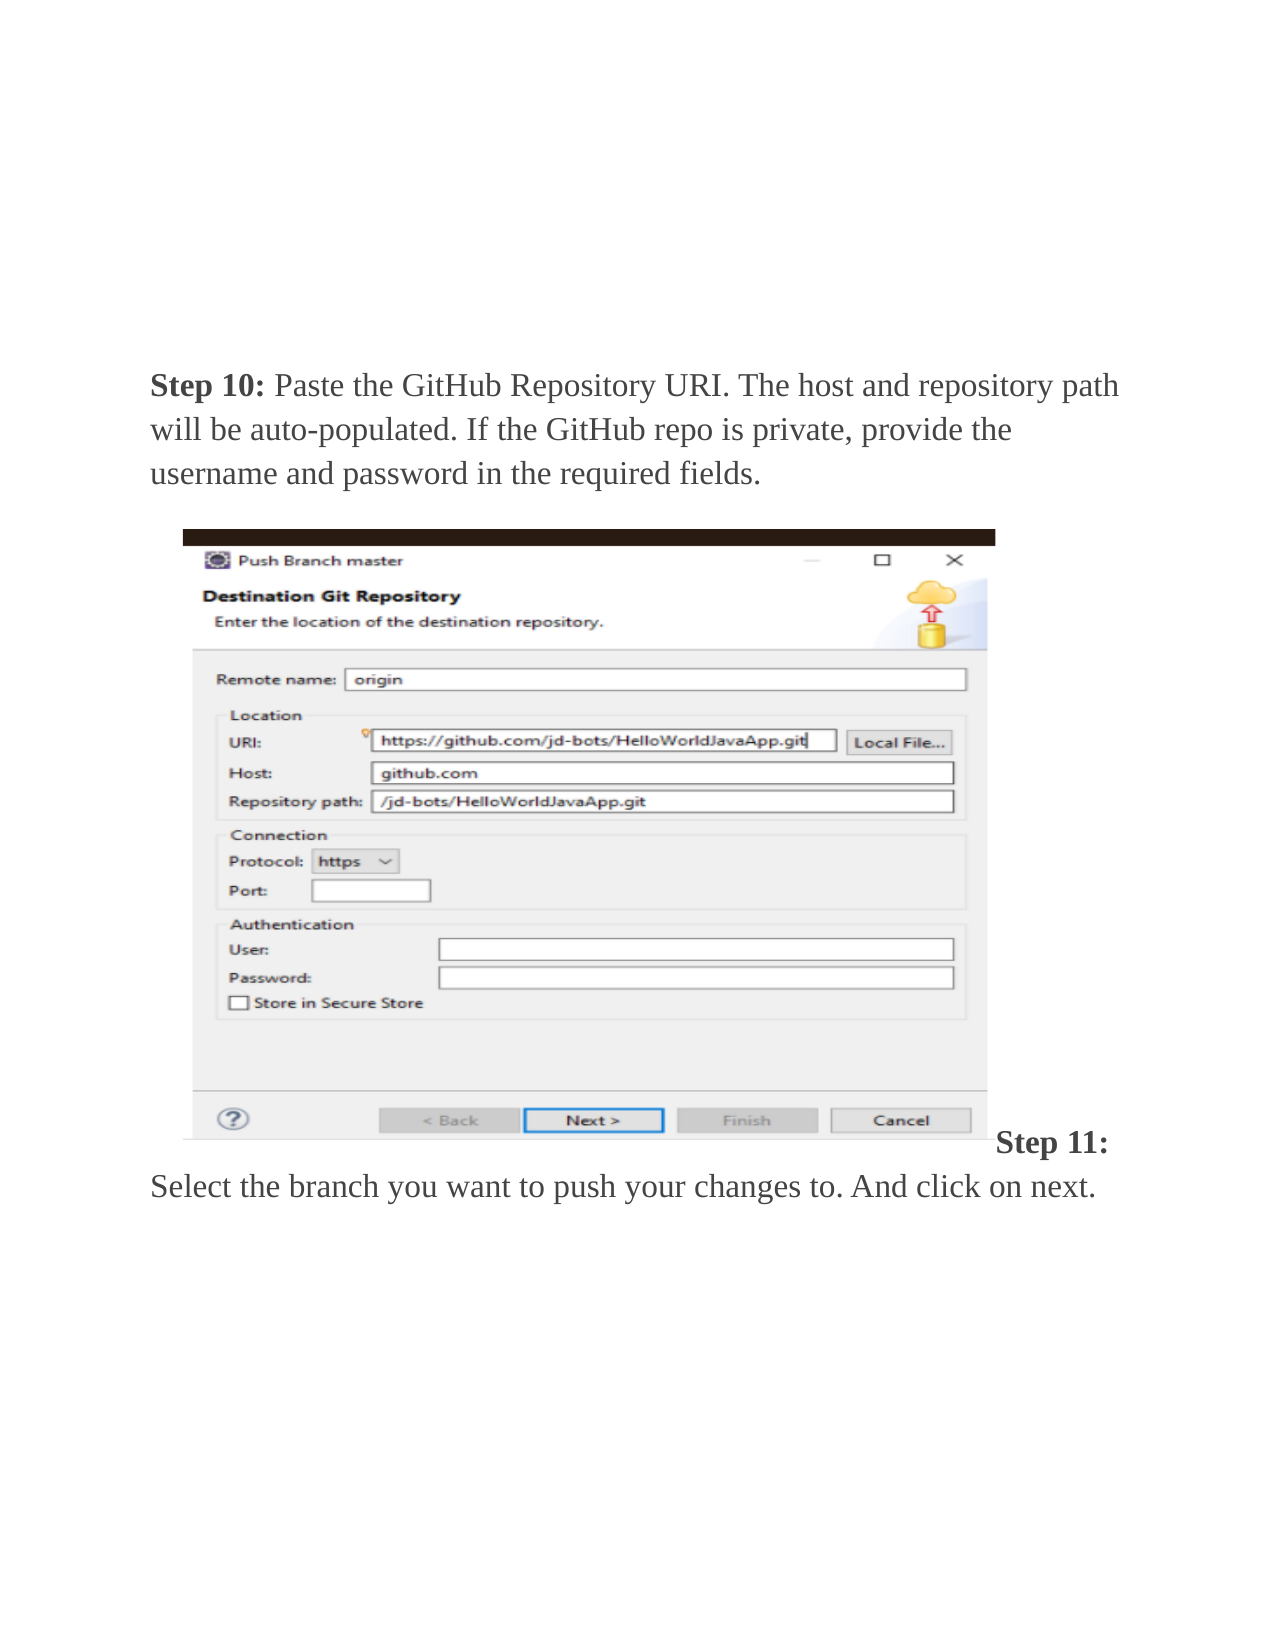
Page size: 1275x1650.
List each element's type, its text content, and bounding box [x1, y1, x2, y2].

picture [182, 529, 693, 1149]
text Step 10: Paste the GitHub Repository URI. The host and repository path will be auto-populated. If the GitHub repo is private, provide the username and password in the required fields. [150, 365, 1125, 492]
text Step 11: Select the branch you want to push your changes to. And click on next. [150, 1122, 1125, 1204]
